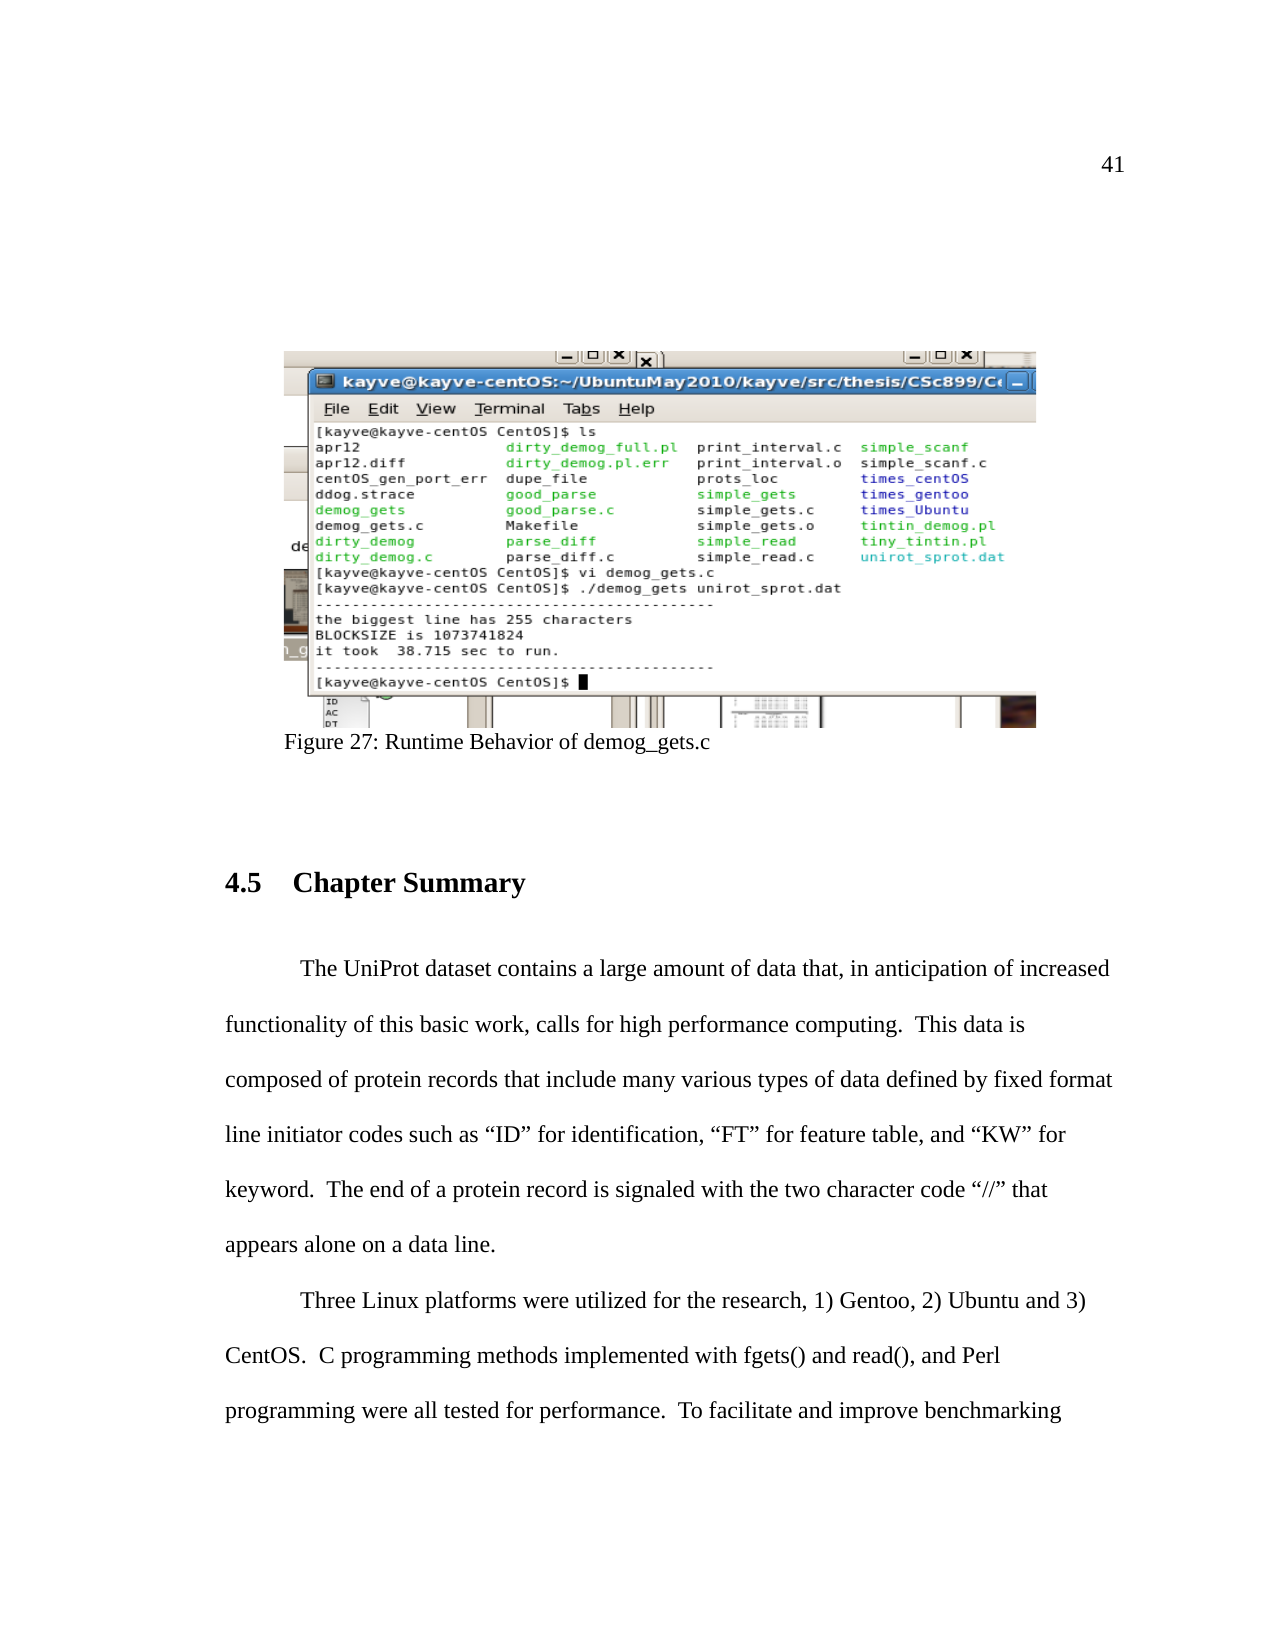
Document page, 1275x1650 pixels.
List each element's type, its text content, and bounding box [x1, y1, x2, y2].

text Three Linux platforms were utilized for the research, 1) Gentoo, 2) Ubuntu and 3) CentOS. C programming methods implemented with fgets() and read(), and Perl programming were all tested for performance. To facilitate and improve benchmarking [225, 1286, 1125, 1424]
subtitle Chapter Summary [225, 866, 1125, 899]
picture [283, 351, 1037, 728]
text The UniProt dataset contains a large amount of data that, in anticipation of increased functionality of this basic work, calls for high performance computing. This data is composed of protein records that include many various types of data defined by fixed format line initiator codes such as “ID” for identification, “FT” for feature table, and “KW” for keyword. The end of a protein record is signaled with the two character code “//” that appears alone on a data line. [225, 954, 1125, 1258]
text Figure 27: Runtime Behavior of demog_gets.c [284, 728, 1036, 754]
